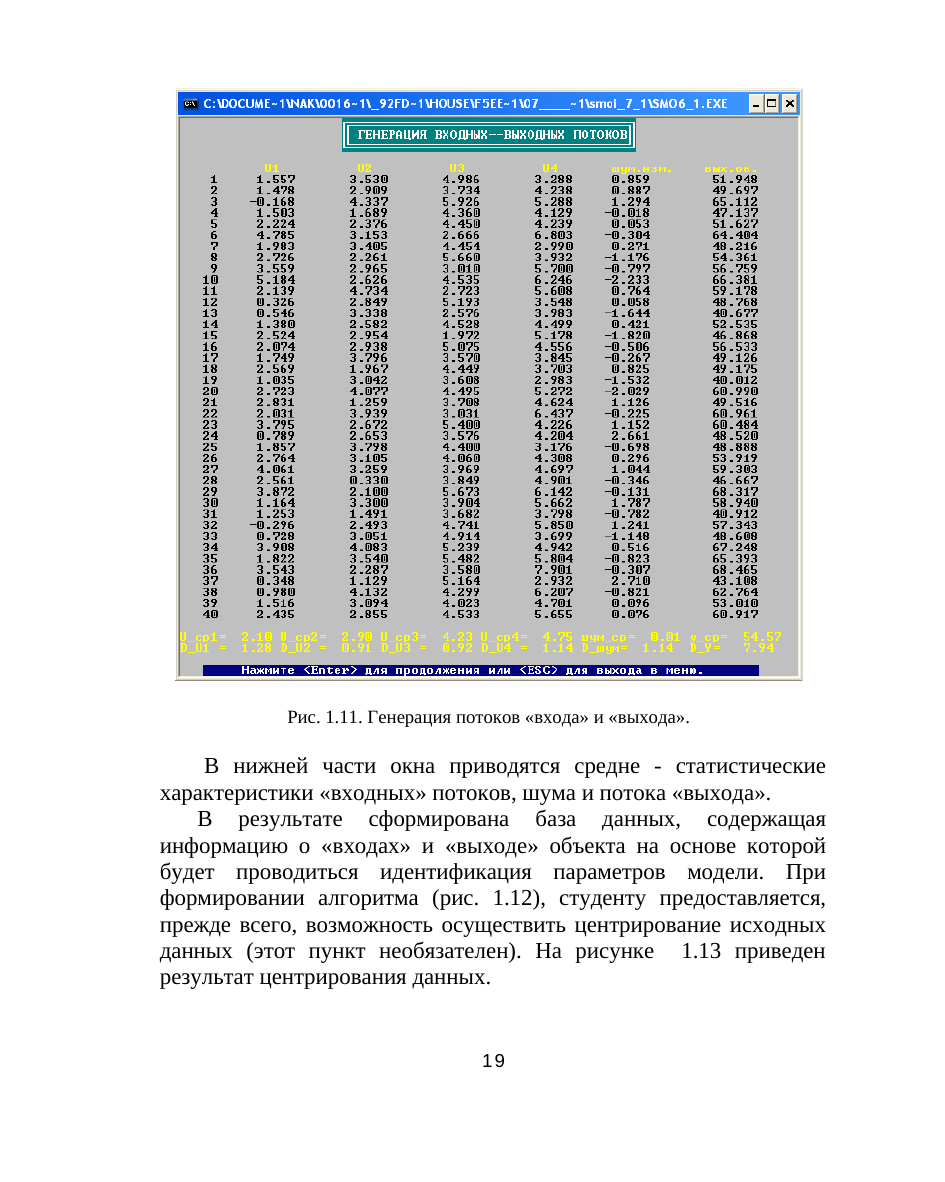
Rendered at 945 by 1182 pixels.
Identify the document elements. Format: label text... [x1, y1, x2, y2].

text В результате сформирована база данных, содержащая информацию о «входах» и «выходе» объекта на основе которой будет проводиться идентификация параметров модели. При формировании алгоритма (рис. 1.12), студенту предоставляется, прежде всего, возможность осуществить центрирование исходных данных (этот пункт необязателен). На рисунке 1.13 приведен результат центрирования данных. [159, 805, 827, 990]
text Рис. 1.11. Генерация потоков «входа» и «выхода». [150, 706, 827, 728]
picture [174, 88, 803, 681]
text В нижней части окна приводятся средне - статистические характеристики «входных» потоков, шума и потока «выхода». [159, 753, 827, 805]
